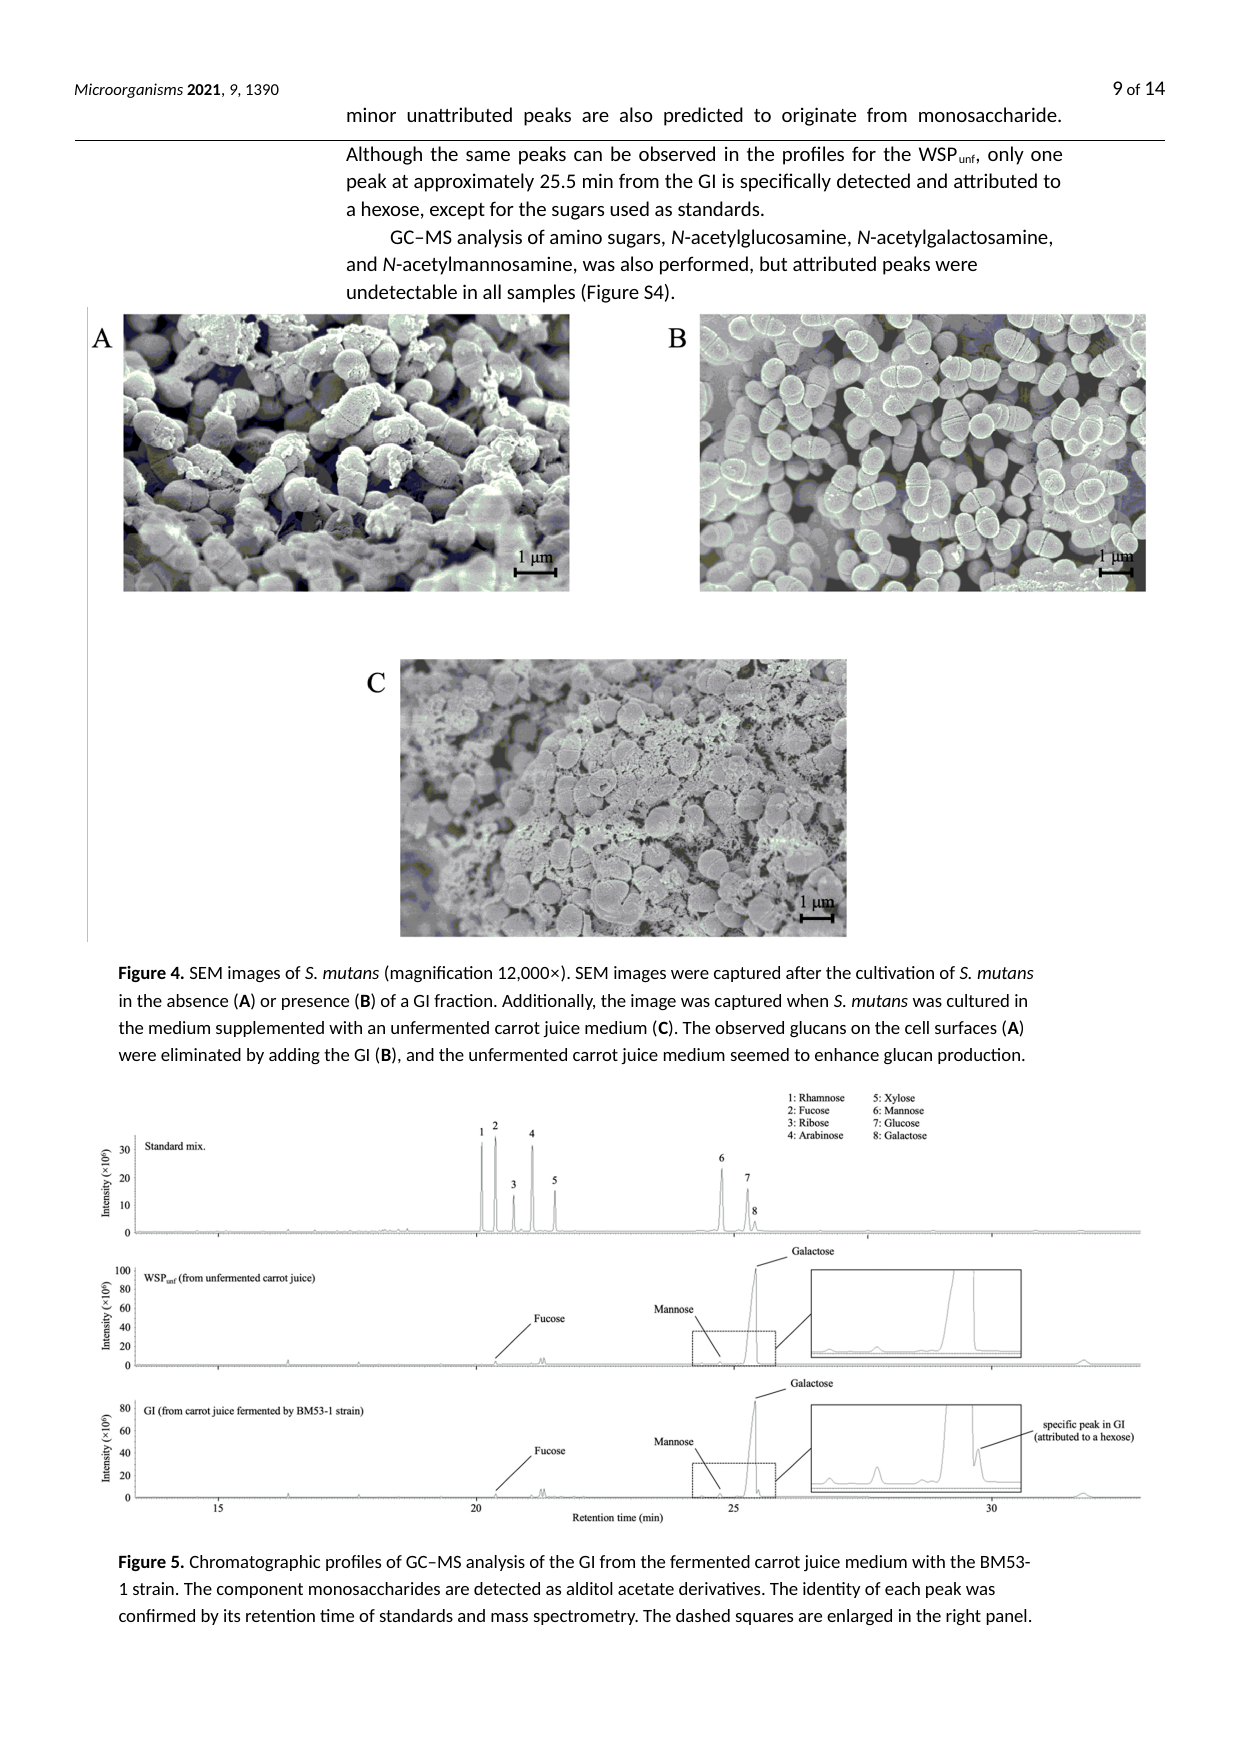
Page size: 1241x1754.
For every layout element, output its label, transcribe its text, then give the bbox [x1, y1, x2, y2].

text minor unattributed peaks are also predicted to originate from monosaccharide. Although the same peaks can be observed in the profiles for the WSPunf, only one peak at approximately 25.5 min from the GI is specifically detected and attributed to a hexose, except for the sugars used as standards. [346, 102, 1063, 222]
picture [87, 306, 1151, 942]
text GC–MS analysis of amino sugars, N-acetylglucosamine, N-acetylgalactosamine, and N-acetylmannosamine, was also performed, but attributed peaks were undetectable in all samples (Figure S4). [346, 224, 1064, 304]
text Figure 5. Chromatographic profiles of GC–MS analysis of the GI from the fermented carrot juice medium with the BM53-1 strain. The component monosaccharides are detected as alditol acetate derivatives. The identity of each peak was confirmed by its retention time of standards and mass spectrometry. The dashed squares are enlarged in the right panel. [118, 1551, 1037, 1627]
picture [91, 1085, 1148, 1531]
text Figure 4. SEM images of S. mutans (magnification 12,000×). SEM images were captured after the cultivation of S. mutans in the absence (A) or presence (B) of a GI fraction. Additionally, the image was captured when S. mutans was cultured in the medium supplemented with an unfermented carrot juice medium (C). The observed glucans on the cell surfaces (A) were eliminated by adding the GI (B), and the unfermented carrot juice medium seemed to enhance glucan production. [118, 962, 1042, 1066]
